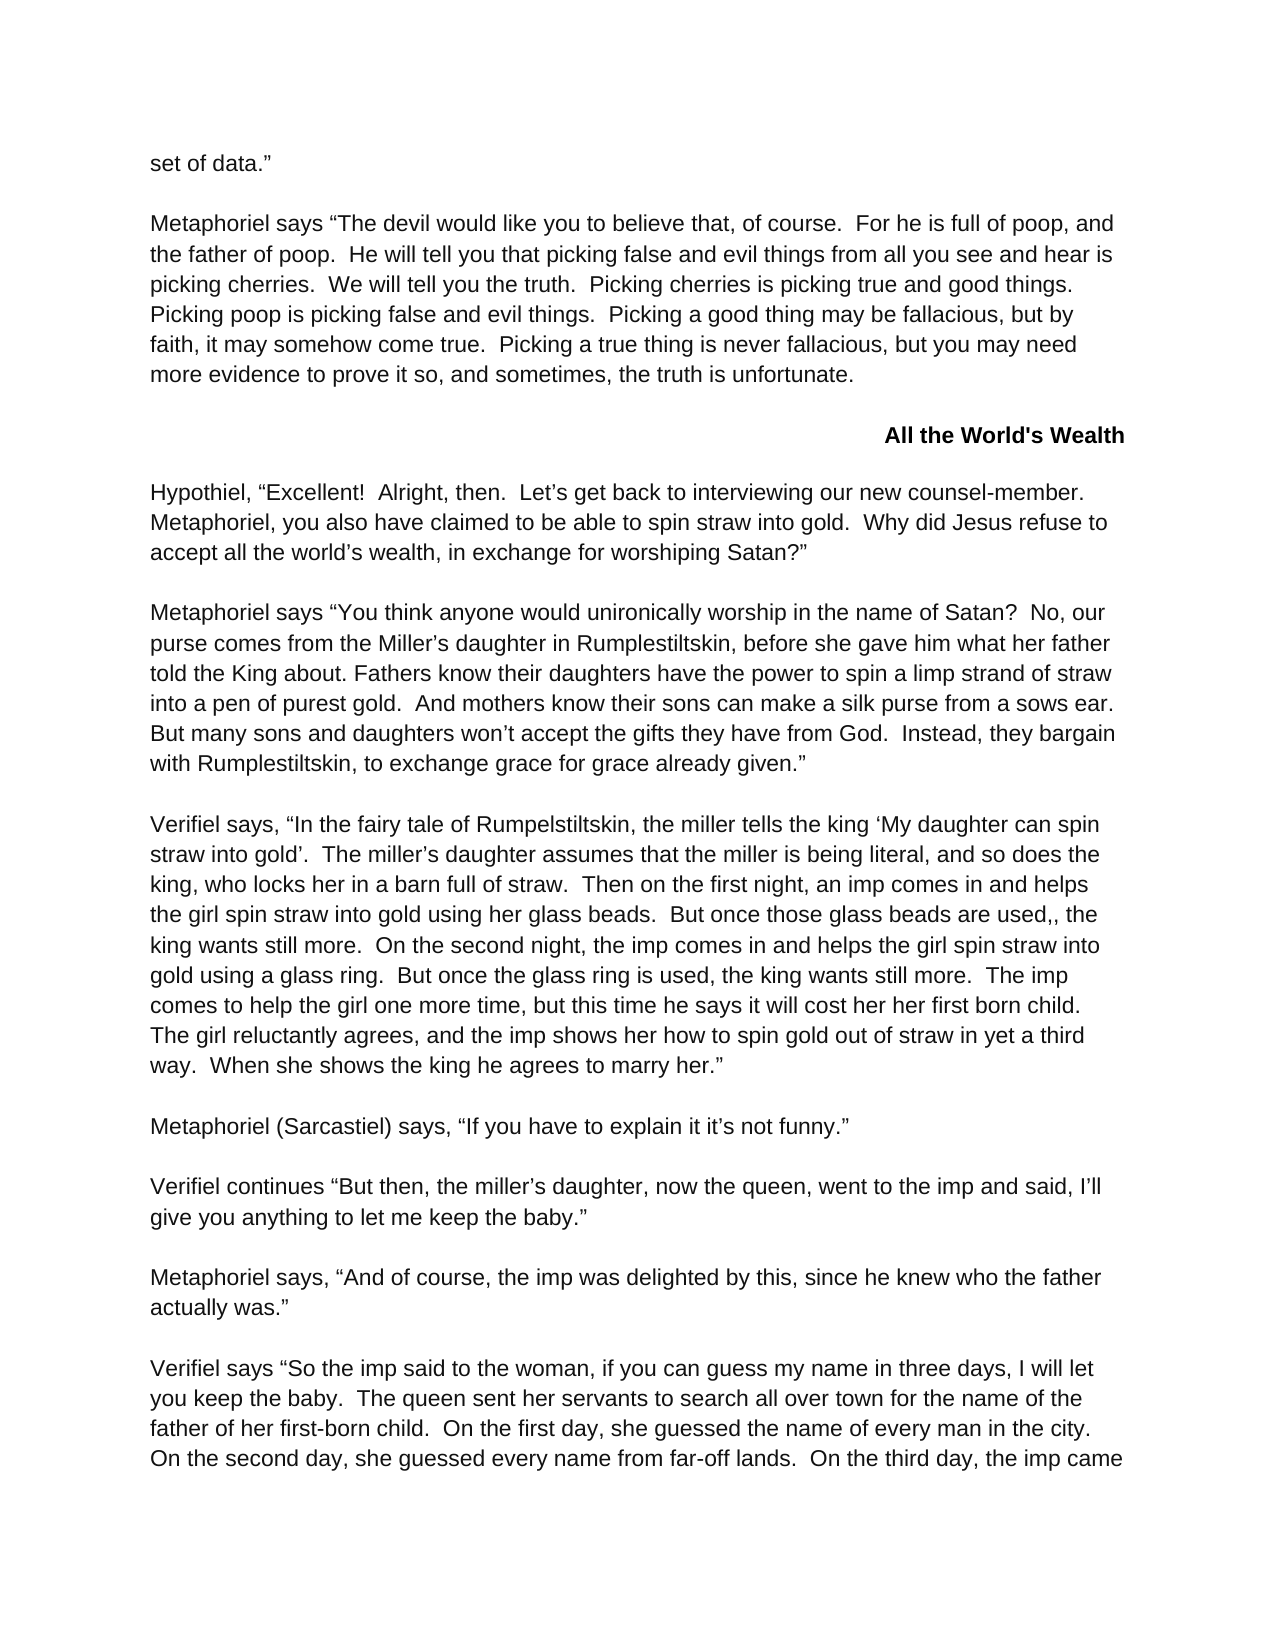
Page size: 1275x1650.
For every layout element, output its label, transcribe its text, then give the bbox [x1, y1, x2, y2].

subtitle All the World's Wealth [150, 422, 1125, 448]
text Metaphoriel says “You think anyone would unironically worship in the name of Satan? No, our purse comes from the Miller’s daughter in Rumplestiltskin, before she gave him what her father told the King about. Fathers know their daughters have the power to spin a limp strand of straw into a pen of purest gold. And mothers know their sons can make a silk purse from a sows ear. But many sons and daughters won’t accept the gifts they have from God. Instead, they bargain with Rumplestiltskin, to exchange grace for grace already given.” [150, 599, 1125, 777]
text Metaphoriel says, “And of course, the imp was delighted by this, since he knew who the father actually was.” [150, 1264, 1125, 1320]
text Metaphoriel says “The devil would like you to believe that, of course. For he is full of poop, and the father of poop. He will tell you that picking false and evil things from all you see and hear is picking cherries. We will tell you the truth. Picking cherries is picking true and good things. Picking poop is picking false and evil things. Picking a good thing may be fallacious, but by faith, it may somehow come true. Picking a true thing is never fallacious, but you may need more evidence to prove it so, and sometimes, the truth is unfortunate. [150, 210, 1125, 388]
text set of data.” [150, 150, 1125, 176]
text Verifiel continues “But then, the miller’s daughter, now the queen, went to the imp and said, I’ll give you anything to let me keep the baby.” [150, 1173, 1125, 1230]
text Verifiel says “So the imp said to the woman, if you can guess my name in three days, I will let you keep the baby. The queen sent her servants to search all over town for the name of the father of her first-born child. On the first day, she guessed the name of every man in the city. On the second day, she guessed every name from far-off lands. On the third day, the imp came [150, 1354, 1125, 1471]
text Metaphoriel (Sarcastiel) says, “If you have to explain it it’s not funny.” [150, 1113, 1125, 1139]
text Verifiel says, “In the fairy tale of Rumpelstiltskin, the miller tells the king ‘My daughter can spin straw into gold’. The miller’s daughter assumes that the miller is being literal, and so does the king, who locks her in a barn full of straw. Then on the first night, an imp comes in and helps the girl spin straw into gold using her glass beads. But once those glass beads are used,, the king wants still more. On the second night, the imp comes in and helps the girl spin straw into gold using a glass ring. But once the glass ring is used, the king wants still more. The imp comes to help the girl one more time, but this time he says it will cost her her first born child. The girl reluctantly agrees, and the imp shows her how to spin gold out of straw in yet a third way. When she shows the king he agrees to marry her.” [150, 811, 1125, 1079]
text Hypothiel, “Excellent! Alright, then. Let’s get back to interviewing our new counsel-member. Metaphoriel, you also have claimed to be able to spin straw into gold. Why did Jesus refuse to accept all the world’s wealth, in exchange for worshiping Satan?” [150, 478, 1125, 565]
